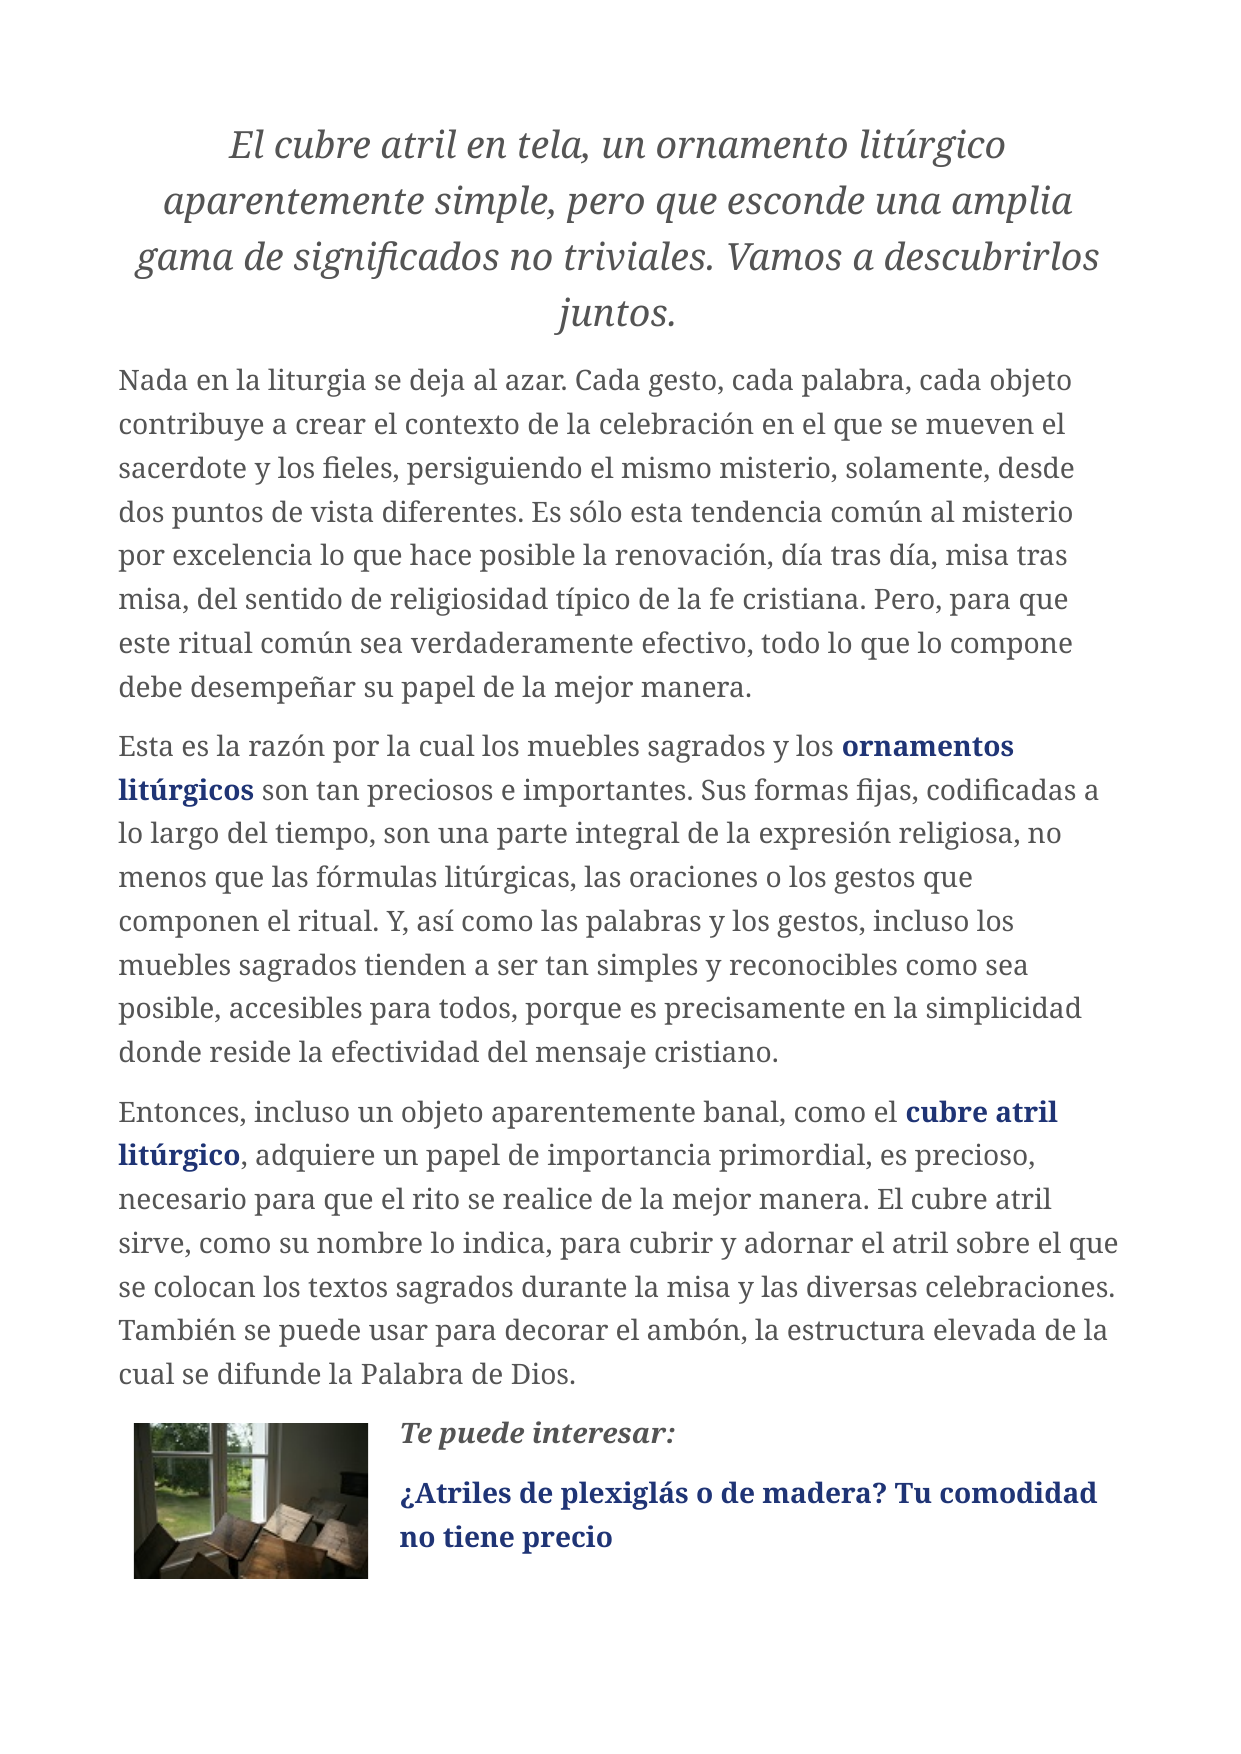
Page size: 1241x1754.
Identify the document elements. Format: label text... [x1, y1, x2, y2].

subtitle El cubre atril en tela, un ornamento litúrgico aparentemente simple, pero que esconde una amplia gama de significados no triviales. Vamos a descubrirlos juntos. [118, 118, 1122, 338]
picture [133, 1423, 369, 1579]
text Nada en la liturgia se deja al azar. Cada gesto, cada palabra, cada objeto contribuye a crear el contexto de la celebración en el que se mueven el sacerdote y los fieles, persiguiendo el mismo misterio, solamente, desde dos puntos de vista diferentes. Es sólo esta tendencia común al misterio por excelencia lo que hace posible la renovación, día tras día, misa tras misa, del sentido de religiosidad típico de la fe cristiana. Pero, para que este ritual común sea verdaderamente efectivo, todo lo que lo compone debe desempeñar su papel de la mejor manera. [118, 355, 1122, 705]
text Entonces, incluso un objeto aparentemente banal, como el cubre atril litúrgico, adquiere un papel de importancia primordial, es precioso, necesario para que el rito se realice de la mejor manera. El cubre atril sirve, como su nombre lo indica, para cubrir y adornar el atril sobre el que se colocan los textos sagrados durante la misa y las diversas celebraciones. También se puede usar para decorar el ambón, la estructura elevada de la cual se difunde la Palabra de Dios. [118, 1086, 1122, 1393]
text ¿Atriles de plexiglás o de madera? Tu comodidad no tiene precio [369, 1468, 1122, 1555]
text Te puede interesar: [118, 1408, 1122, 1452]
text Esta es la razón por la cual los muebles sagrados y los ornamentos litúrgicos son tan preciosos e importantes. Sus formas fijas, codificadas a lo largo del tiempo, son una parte integral de la expresión religiosa, no menos que las fórmulas litúrgicas, las oraciones o los gestos que componen el ritual. Y, así como las palabras y los gestos, incluso los muebles sagrados tienden a ser tan simples y reconocibles como sea posible, accesibles para todos, porque es precisamente en la simplicidad donde reside la efectividad del mensaje cristiano. [118, 721, 1122, 1071]
